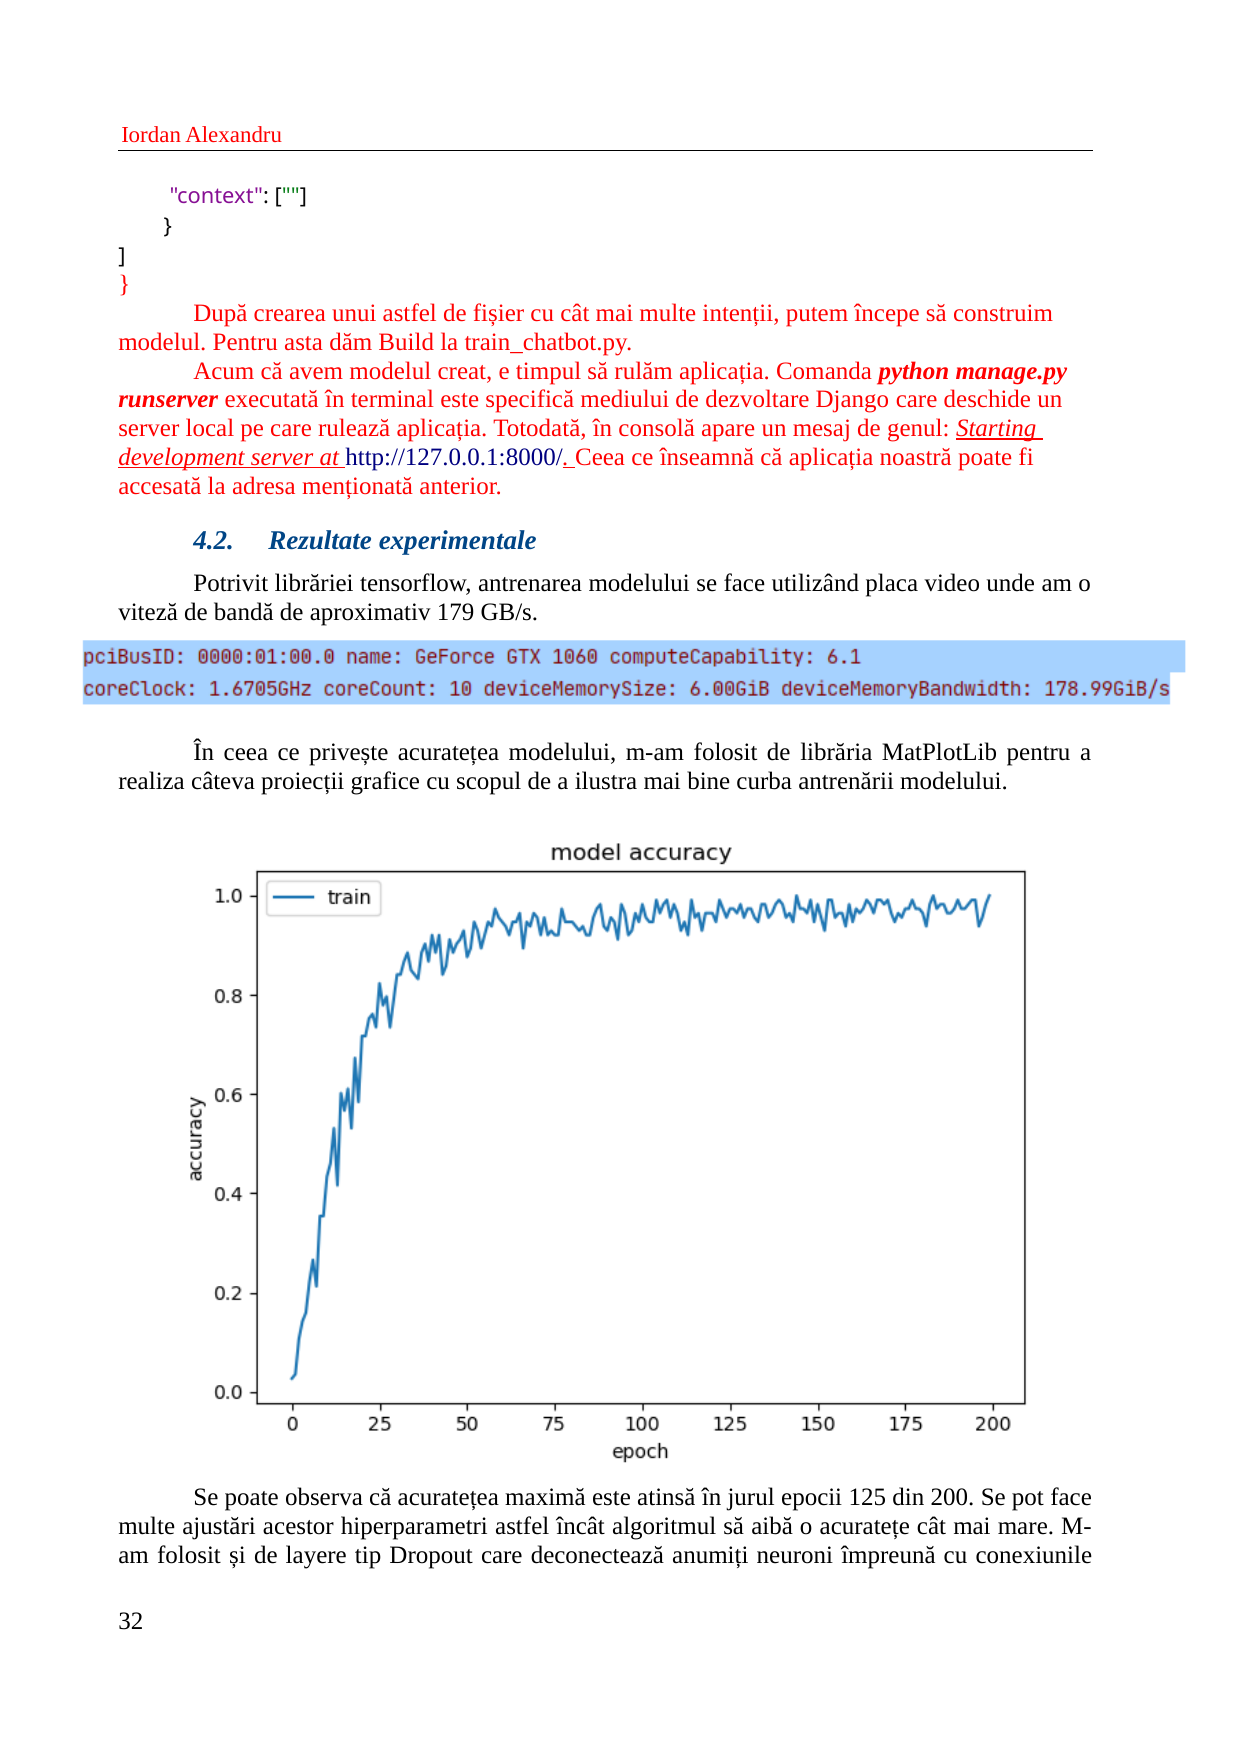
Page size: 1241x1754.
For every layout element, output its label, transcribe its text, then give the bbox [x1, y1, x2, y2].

text După crearea unui astfel de fișier cu cât mai multe intenții, putem începe să construim modelul. Pentru asta dăm Build la train_chatbot.py. [118, 298, 1093, 356]
text Se poate observa că acuratețea maximă este atinsă în jurul epocii 125 din 200. Se pot face multe ajustări acestor hiperparametri astfel încât algoritmul să aibă o acuratețe cât mai mare. M-am folosit și de layere tip Dropout care deconectează anumiți neuroni împreună cu conexiunile [118, 824, 1093, 1568]
text Potrivit librăriei tensorflow, antrenarea modelului se face utilizând placa video unde am o viteză de bandă de aproximativ 179 GB/s. [118, 568, 1093, 625]
text ] [118, 240, 1093, 269]
text În ceea ce privește acuratețea modelului, m-am folosit de librăria MatPlotLib pentru a realiza câteva proiecții grafice cu scopul de a ilustra mai bine curba antrenării modelului. [118, 737, 1093, 795]
picture [76, 639, 1186, 709]
text "context": [""] } [118, 180, 1093, 240]
picture [166, 823, 1045, 1483]
text Acum că avem modelul creat, e timpul să rulăm aplicația. Comanda python manage.py runserver executată în terminal este specifică mediului de dezvoltare Django care deschide un server local pe care rulează aplicația. Totodată, în consolă apare un mesaj de genul: Starting development server at http://127.0.0.1:8000/. Ceea ce înseamnă că aplicația noastră poate fi accesată la adresa menționată anterior. [118, 356, 1093, 499]
subtitle Rezultate experimentale [193, 524, 1093, 556]
text } [118, 269, 1093, 298]
